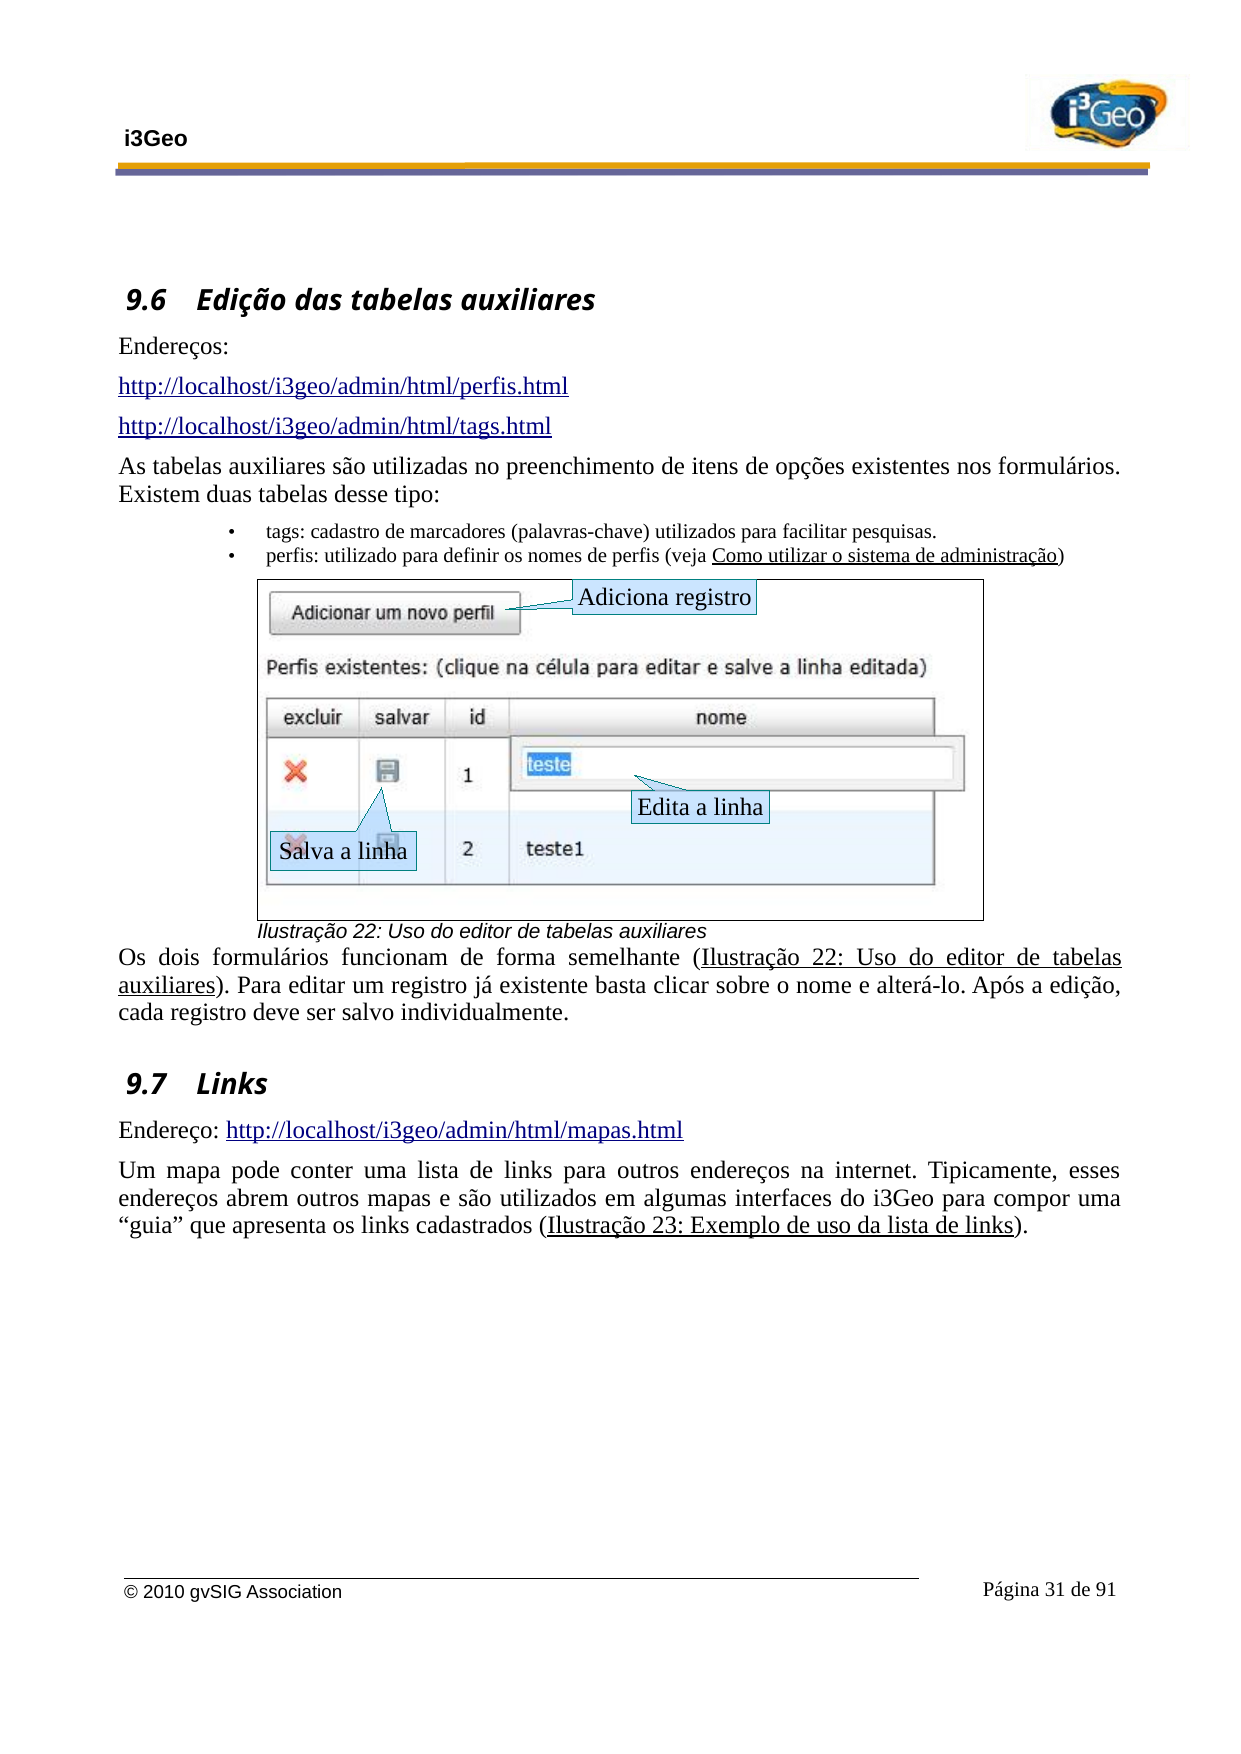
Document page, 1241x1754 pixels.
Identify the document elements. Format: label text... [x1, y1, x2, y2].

text Endereços: [118, 332, 1122, 359]
list tags: cadastro de marcadores (palavras-chave) utilizados para facilitar pesquisas. [228, 520, 1122, 543]
text http://localhost/i3geo/admin/html/tags.html [118, 412, 1122, 440]
text As tabelas auxiliares são utilizadas no preenchimento de itens de opções existentes nos formulários. Existem duas tabelas desse tipo: [118, 452, 1122, 508]
text Endereço: http://localhost/i3geo/admin/html/mapas.html [118, 1116, 1122, 1143]
list perfis: utilizado para definir os nomes de perfis (veja Como utilizar o sistema de administração) [228, 543, 1122, 567]
list Documentação: área onde fica a documentação da versão mais atual. Inclui também o histórico das versões, história do i3Geo, procedimentos de instalação, etc. http://softwarepublico.gov.br/dotlrn/clubs/i3geo/one-community?page_num=3 [515, 580, 756, 614]
subtitle Links [118, 1064, 1122, 1103]
text Um mapa pode conter uma lista de links para outros endereços na internet. Tipicamente, esses endereços abrem outros mapas e são utilizados em algumas interfaces do i3Geo para compor uma “guia” que apresenta os links cadastrados (Ilustração 23: Exemplo de uso da lista de links). [118, 1156, 1122, 1239]
list Documentação: área onde fica a documentação da versão mais atual. Inclui também o histórico das versões, história do i3Geo, procedimentos de instalação, etc. http://softwarepublico.gov.br/dotlrn/clubs/i3geo/one-community?page_num=3 [632, 776, 769, 823]
picture [258, 580, 983, 920]
text http://localhost/i3geo/admin/html/perfis.html [118, 372, 1122, 400]
picture [1025, 74, 1191, 151]
list Documentação: área onde fica a documentação da versão mais atual. Inclui também o histórico das versões, história do i3Geo, procedimentos de instalação, etc. http://softwarepublico.gov.br/dotlrn/clubs/i3geo/one-community?page_num=3 [271, 789, 416, 870]
subtitle Edição das tabelas auxiliares [118, 280, 1122, 319]
text Os dois formulários funcionam de forma semelhante (Ilustração 22: Uso do editor de tabelas auxiliares). Para editar um registro já existente basta clicar sobre o nome e alterá-lo. Após a edição, cada registro deve ser salvo individualmente. [118, 567, 1122, 1026]
text Ilustração 22: Uso do editor de tabelas auxiliares [257, 921, 983, 943]
